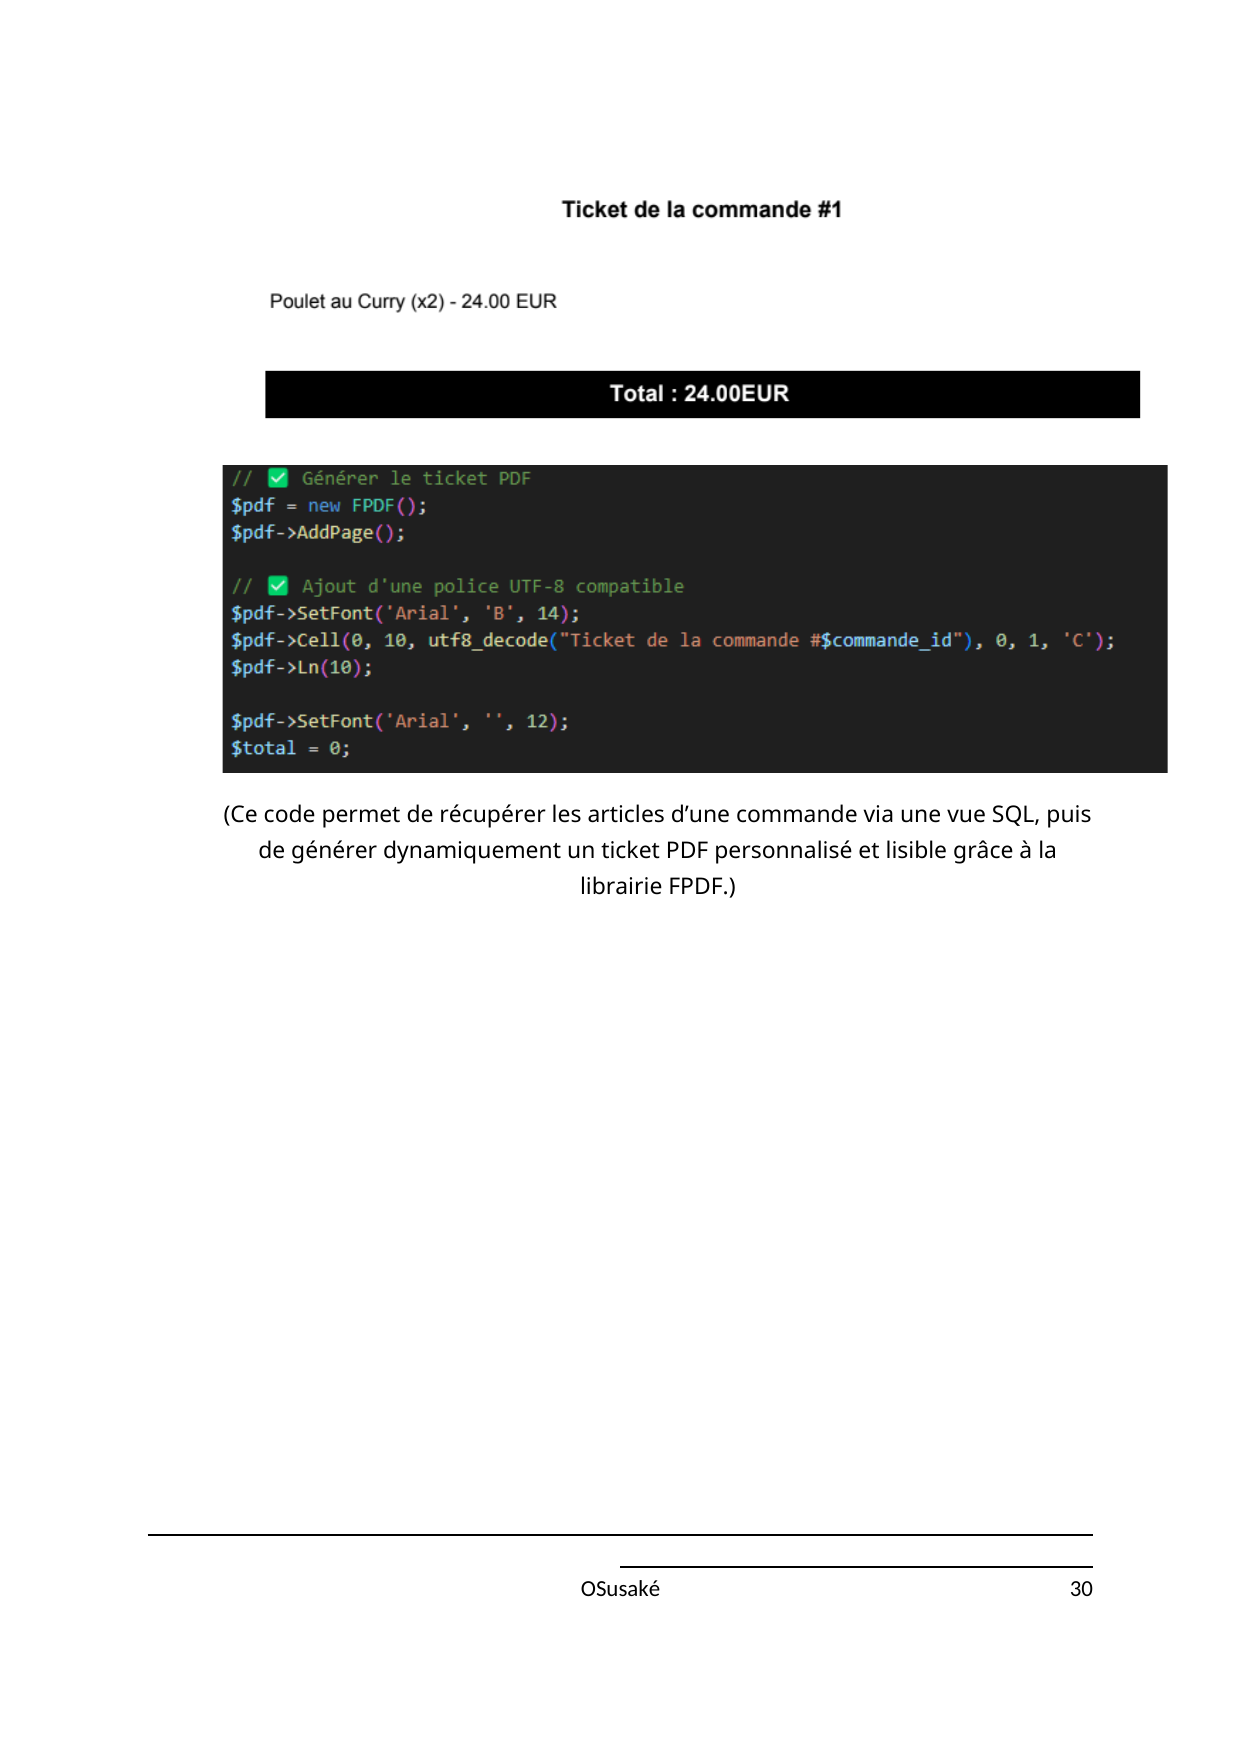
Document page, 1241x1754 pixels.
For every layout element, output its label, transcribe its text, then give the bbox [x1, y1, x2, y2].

text (Ce code permet de récupérer les articles d’une commande via une vue SQL, puis de générer dynamiquement un ticket PDF personnalisé et lisible grâce à la librairie FPDF.) [223, 798, 1093, 901]
picture [222, 147, 1168, 440]
picture [222, 465, 1168, 773]
